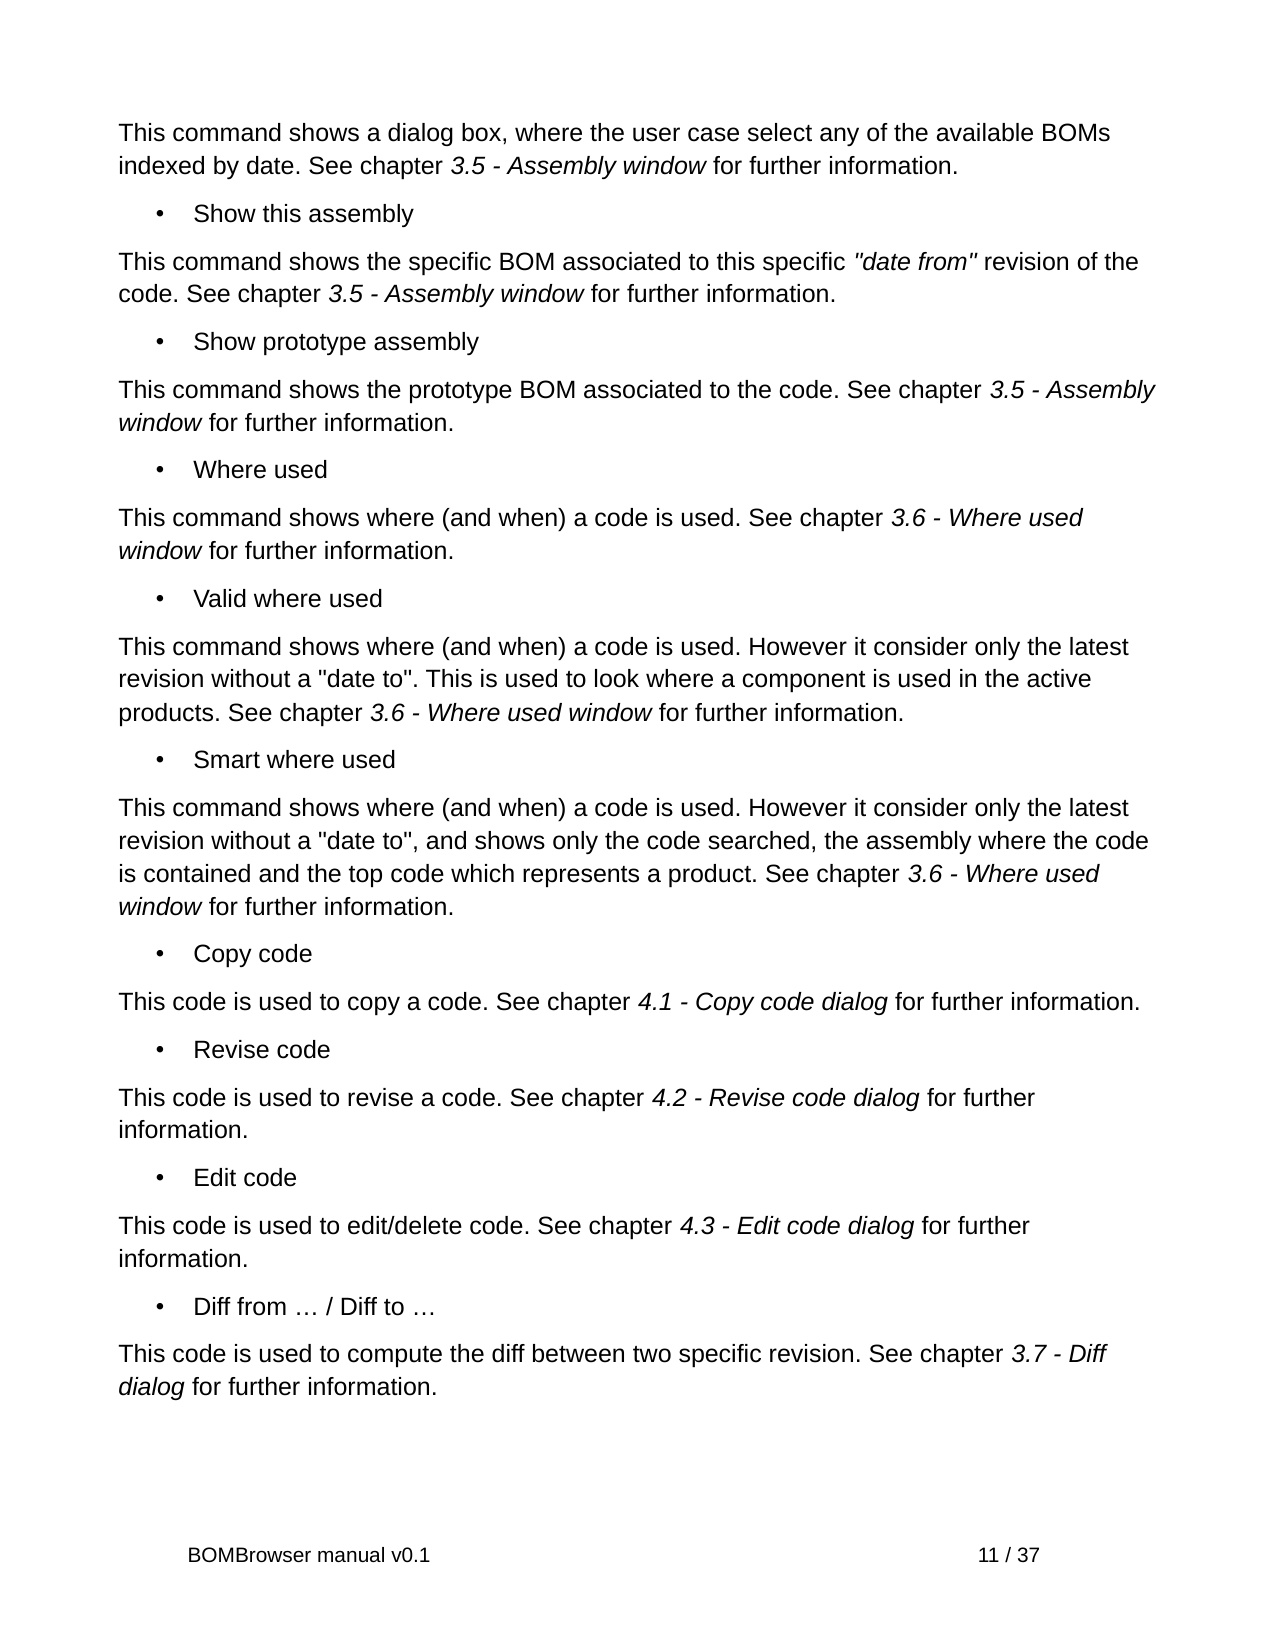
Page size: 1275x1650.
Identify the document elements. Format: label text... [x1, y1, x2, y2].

list Diff from … / Diff to … [156, 1291, 1157, 1320]
list Valid where used [156, 584, 1157, 613]
list Revise code [156, 1035, 1157, 1064]
list Edit code [156, 1163, 1157, 1192]
text This code is used to compute the diff between two specific revision. See chapter 3.7 - Diff dialog for further information. [118, 1339, 1157, 1401]
text This command shows a dialog box, where the user case select any of the available BOMs indexed by date. See chapter 3.5 - Assembly window for further information. [118, 118, 1157, 180]
list Copy code [156, 939, 1157, 968]
list Smart where used [156, 745, 1157, 774]
list Show prototype assembly [156, 327, 1157, 356]
text This command shows the prototype BOM associated to the code. See chapter 3.5 - Assembly window for further information. [118, 375, 1157, 437]
list Where used [156, 455, 1157, 484]
text This command shows where (and when) a code is used. See chapter 3.6 - Where used window for further information. [118, 503, 1157, 565]
text This code is used to revise a code. See chapter 4.2 - Revise code dialog for further information. [118, 1082, 1157, 1144]
text This command shows where (and when) a code is used. However it consider only the latest revision without a "date to", and shows only the code searched, the assembly where the code is contained and the top code which represents a product. See chapter 3.6 - Where used window for further information. [118, 793, 1157, 921]
text This command shows where (and when) a code is used. However it consider only the latest revision without a "date to". This is used to look where a component is used in the active products. See chapter 3.6 - Where used window for further information. [118, 631, 1157, 726]
list Show this assembly [156, 199, 1157, 228]
text This command shows the specific BOM associated to this specific "date from" revision of the code. See chapter 3.5 - Assembly window for further information. [118, 246, 1157, 308]
text This code is used to edit/delete code. See chapter 4.3 - Edit code dialog for further information. [118, 1211, 1157, 1273]
text This code is used to copy a code. See chapter 4.1 - Copy code dialog for further information. [118, 987, 1157, 1016]
